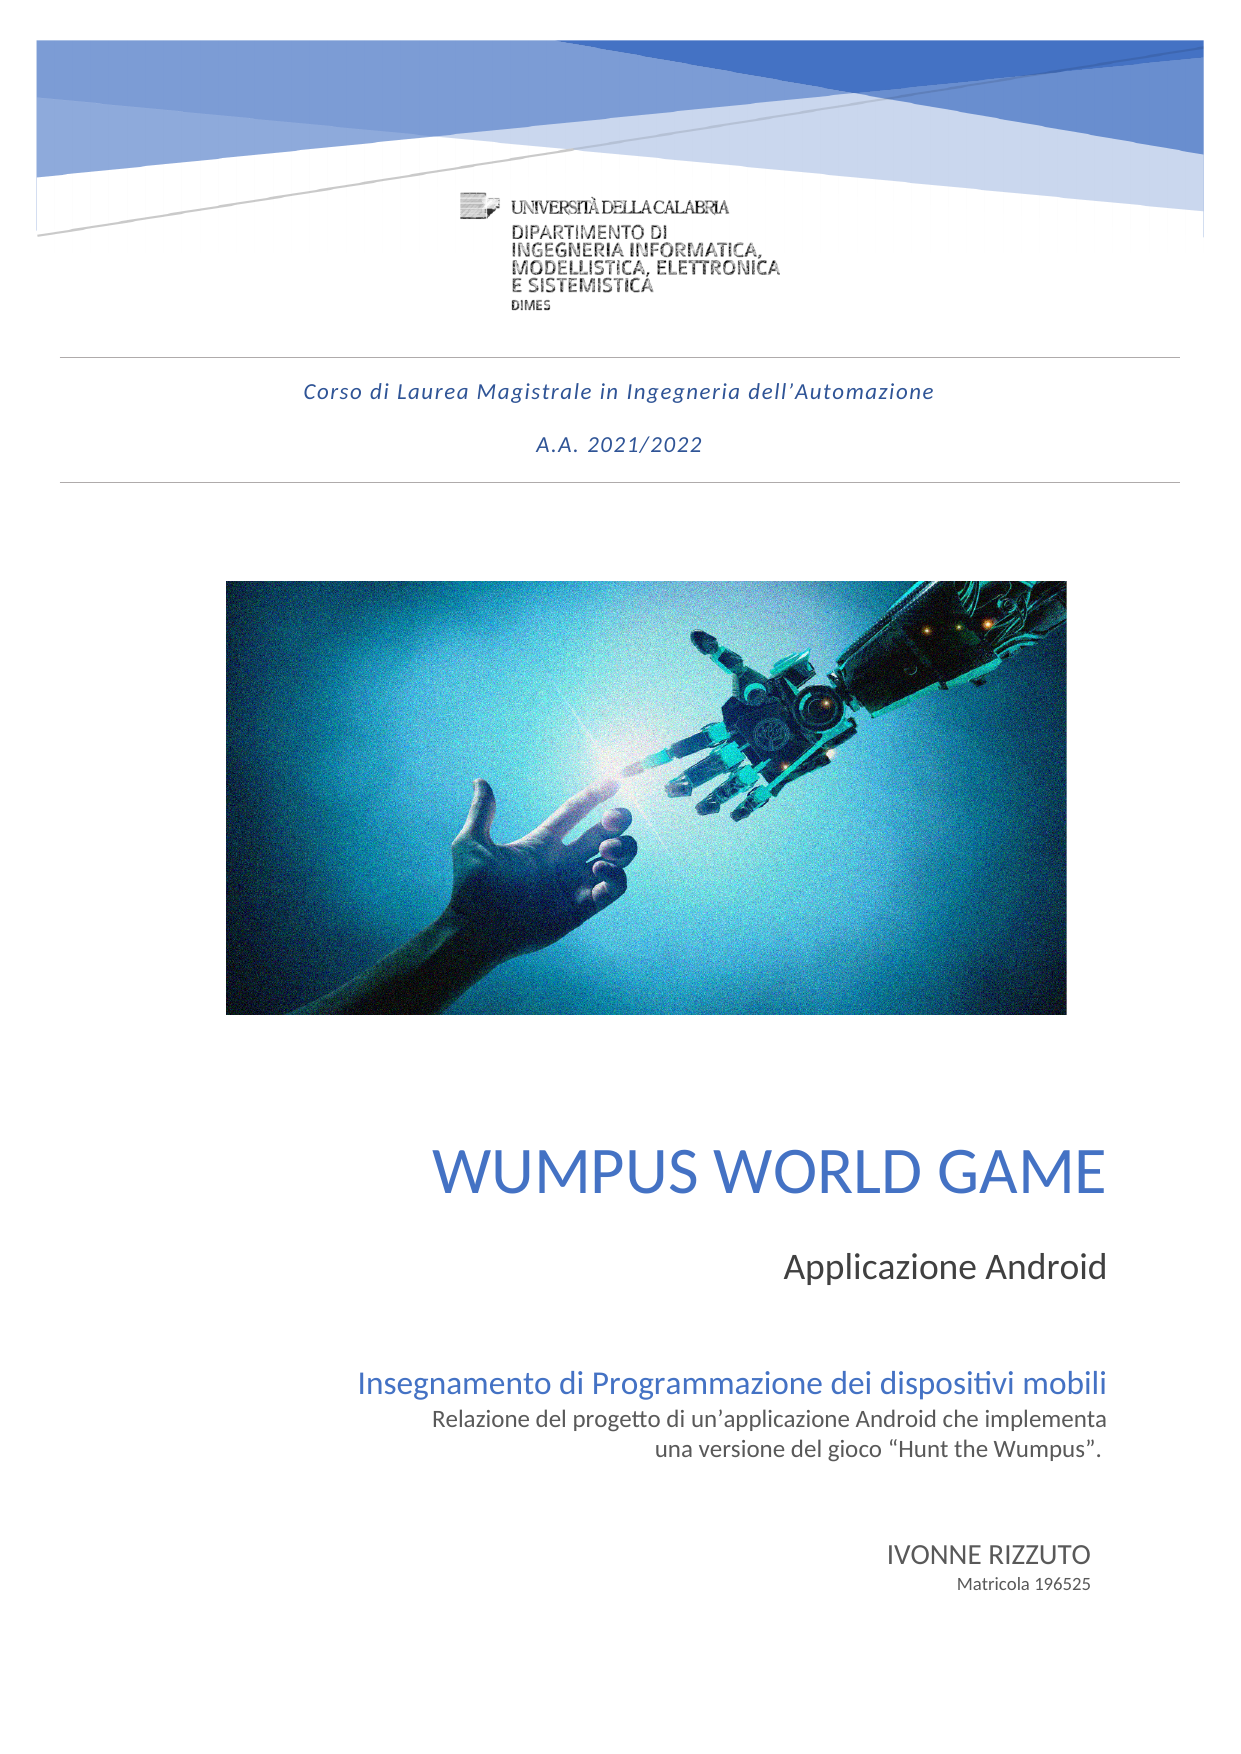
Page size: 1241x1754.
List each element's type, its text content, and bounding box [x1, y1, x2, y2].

text Applicazione Android [283, 1243, 1108, 1289]
text A.A. 2021/2022 [222, 431, 1018, 458]
text IVONNE RIZZUTO [311, 1536, 1091, 1572]
text Corso di Laurea Magistrale in Ingegneria dell’Automazione [222, 377, 1018, 406]
text Relazione del progetto di un’applicazione Android che implementa una versione del gioco “Hunt the Wumpus”. [283, 1403, 1108, 1464]
text Insegnamento di Programmazione dei dispositivi mobili [283, 1362, 1108, 1403]
text wumpus world game [283, 1128, 1108, 1210]
text Matricola 196525 [311, 1572, 1091, 1595]
